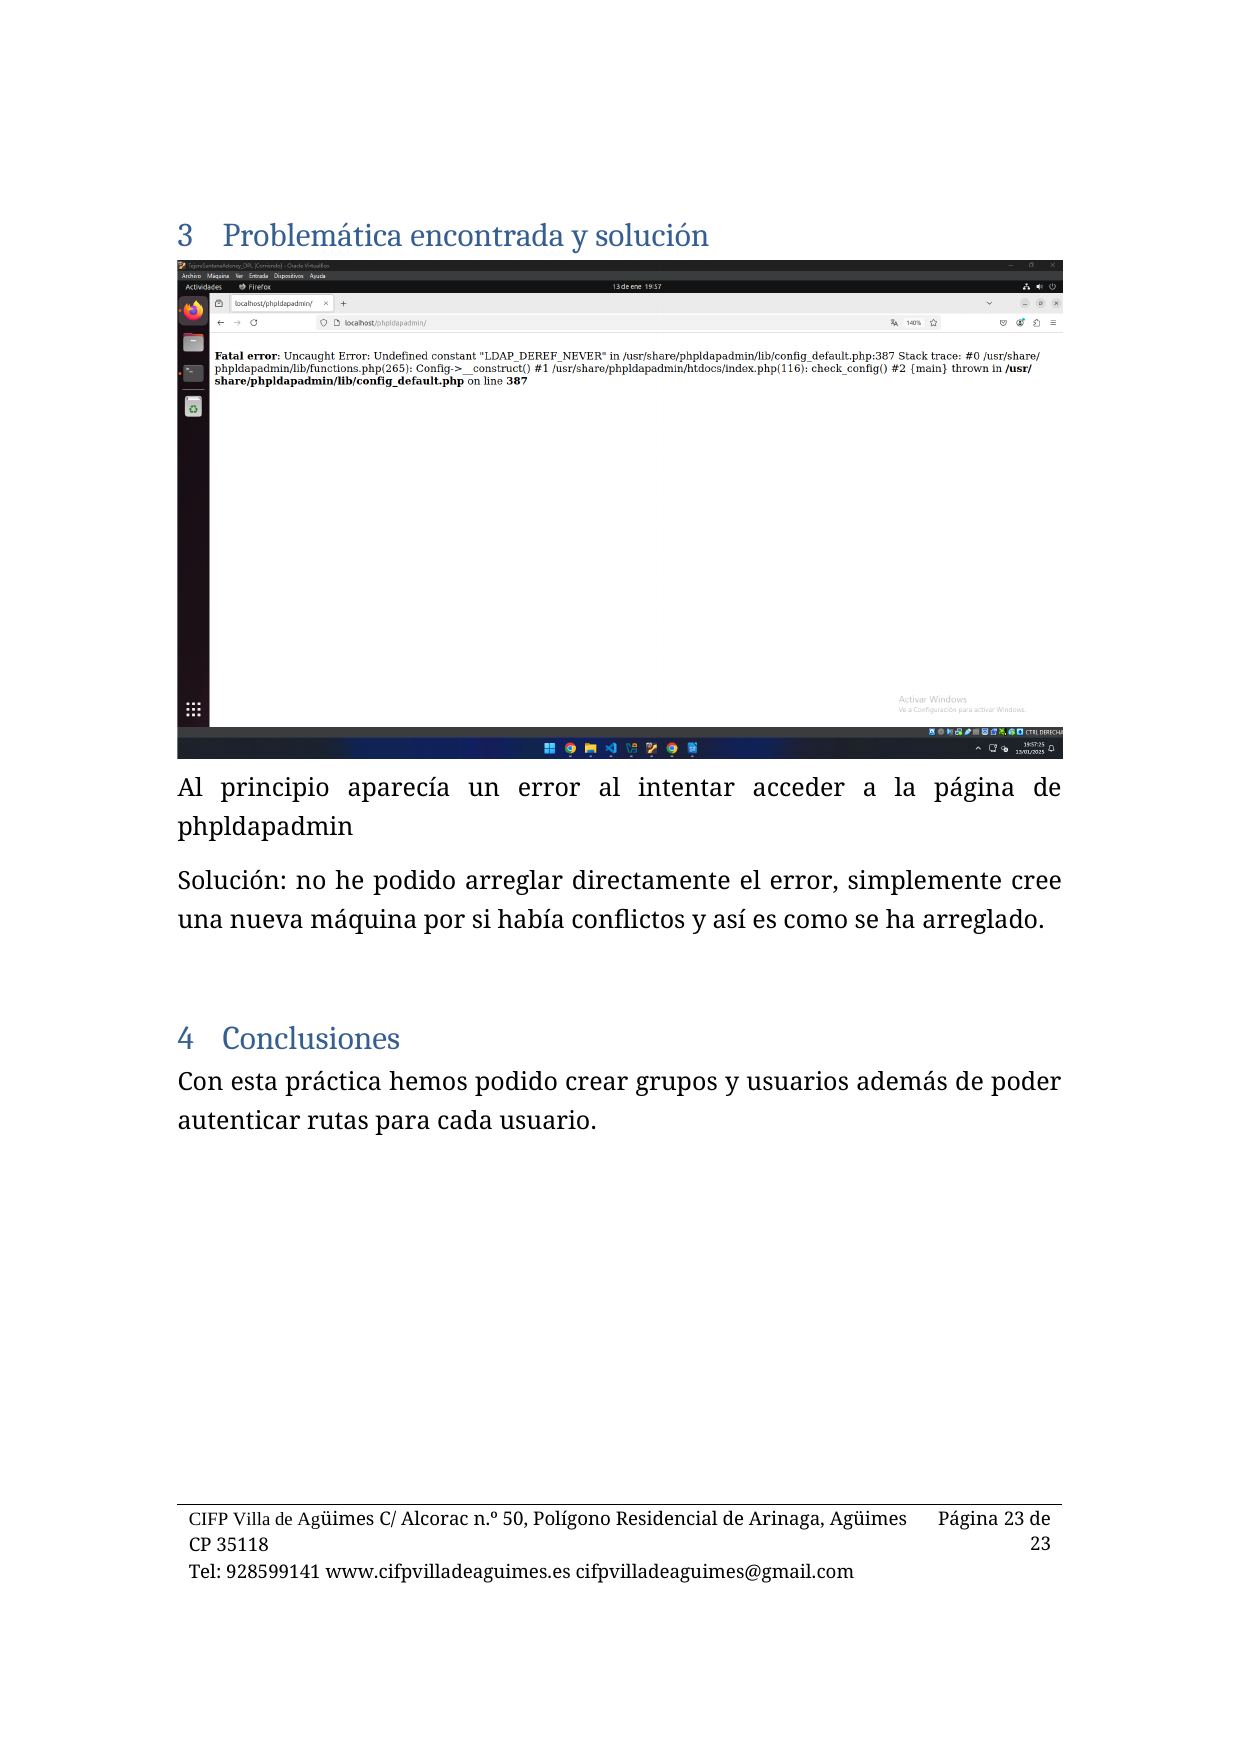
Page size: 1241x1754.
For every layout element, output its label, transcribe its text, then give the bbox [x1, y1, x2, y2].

subtitle Problemática encontrada y solución [177, 217, 1063, 255]
text Solución: no he podido arreglar directamente el error, simplemente cree una nueva máquina por si había conflictos y así es como se ha arreglado. [177, 863, 1063, 936]
text Al principio aparecía un error al intentar acceder a la página de phpldapadmin [177, 759, 1063, 843]
subtitle Conclusiones [177, 1020, 1063, 1058]
text Con esta práctica hemos podido crear grupos y usuarios además de poder autenticar rutas para cada usuario. [177, 1064, 1063, 1137]
picture [177, 260, 1063, 759]
